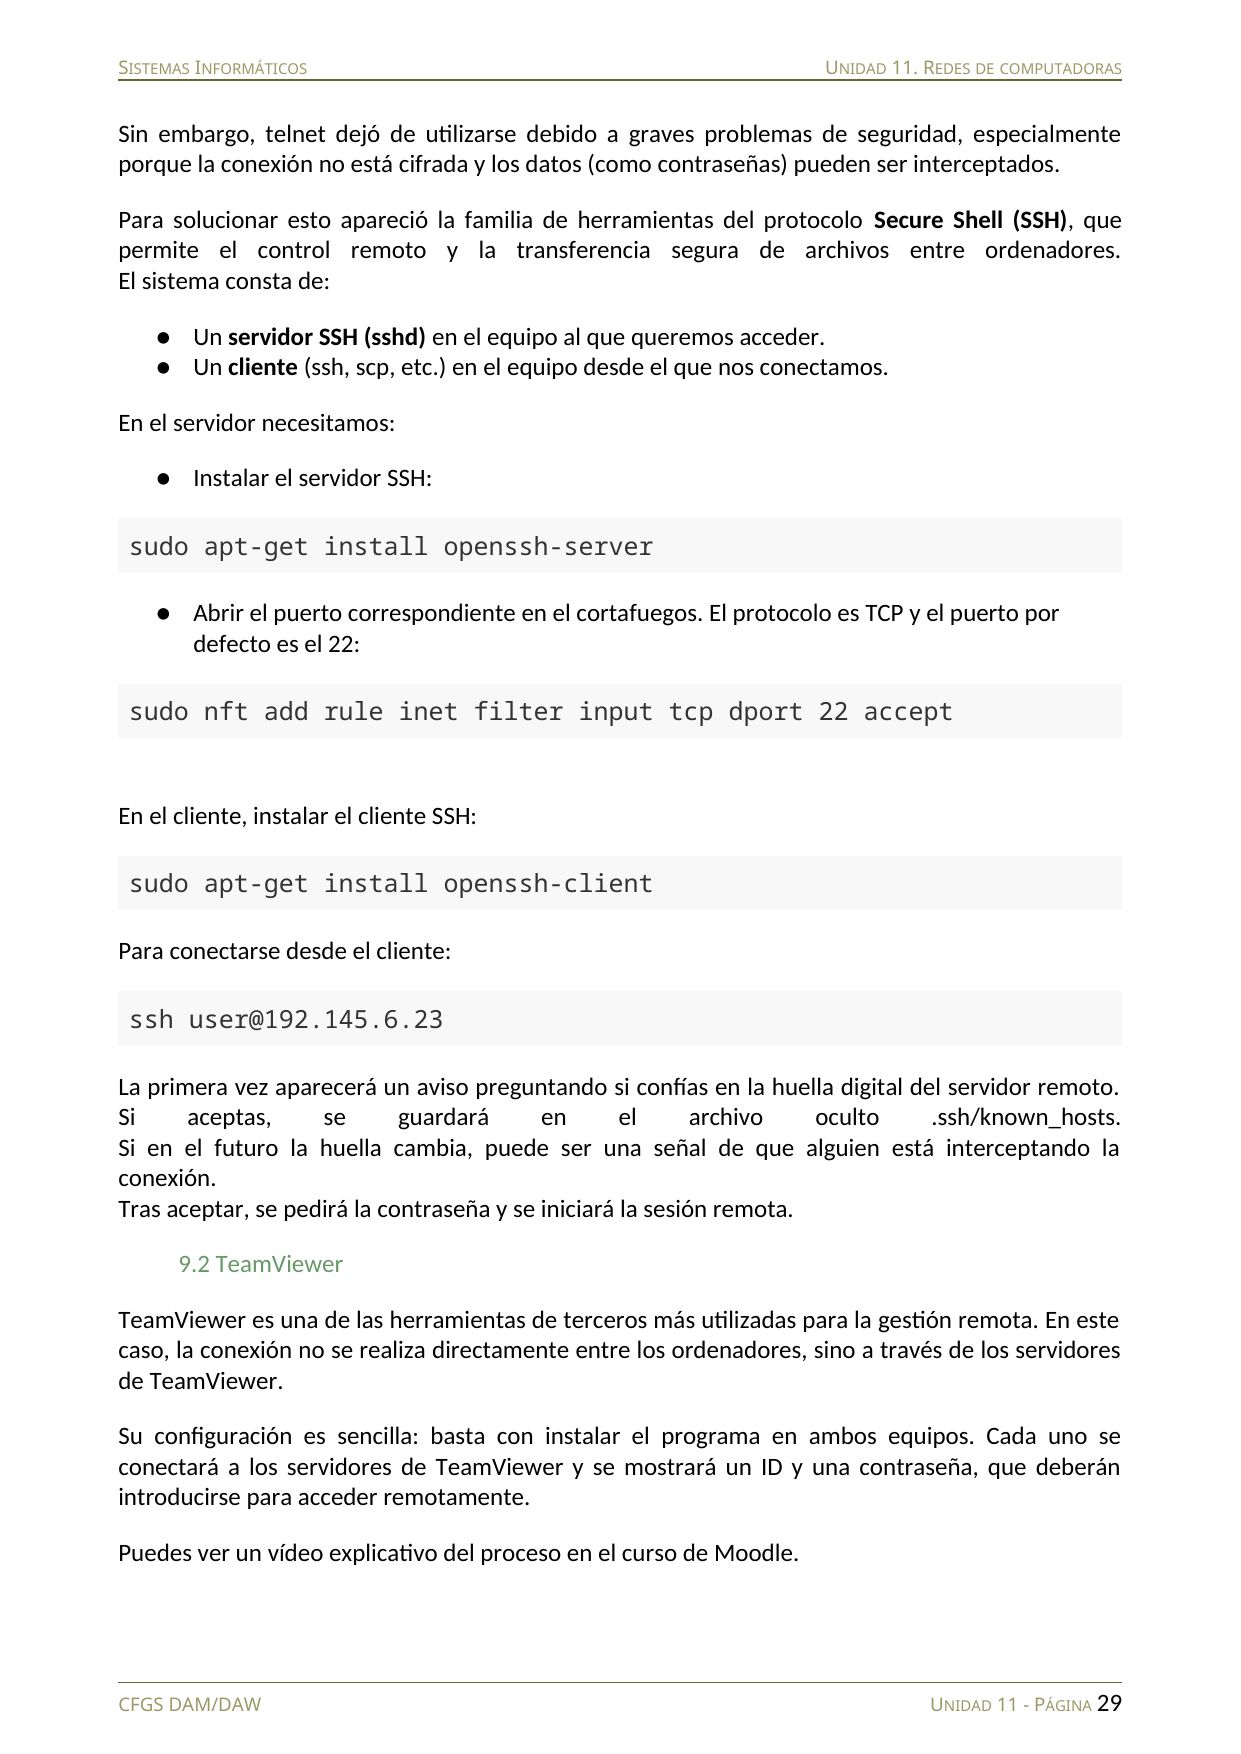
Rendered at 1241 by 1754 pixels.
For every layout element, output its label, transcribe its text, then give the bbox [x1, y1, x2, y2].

text Sin embargo, telnet dejó de utilizarse debido a graves problemas de seguridad, especialmente porque la conexión no está cifrada y los datos (como contraseñas) pueden ser interceptados. [118, 118, 1122, 179]
text En el servidor necesitamos: [118, 407, 1122, 437]
table_header sudo apt-get install openssh-client [118, 856, 1122, 910]
list Instalar el servidor SSH: [156, 462, 1122, 493]
table_header sudo nft add rule inet filter input tcp dport 22 accept [118, 684, 1122, 738]
table_header ssh user@192.145.6.23 [118, 991, 1122, 1046]
text TeamViewer es una de las herramientas de terceros más utilizadas para la gestión remota. En este caso, la conexión no se realiza directamente entre los ordenadores, sino a través de los servidores de TeamViewer. [118, 1304, 1122, 1396]
text Para solucionar esto apareció la familia de herramientas del protocolo Secure Shell (SSH), que permite el control remoto y la transferencia segura de archivos entre ordenadores. El sistema consta de: [118, 204, 1122, 296]
text Su configuración es sencilla: basta con instalar el programa en ambos equipos. Cada uno se conectará a los servidores de TeamViewer y se mostrará un ID y una contraseña, que deberán introducirse para acceder remotamente. [118, 1421, 1122, 1512]
table_header sudo apt-get install openssh-server [118, 518, 1122, 573]
text La primera vez aparecerá un aviso preguntando si confías en la huella digital del servidor remoto. Si aceptas, se guardará en el archivo oculto .ssh/known_hosts. Si en el futuro la huella cambia, puede ser una señal de que alguien está interceptando la conexión. Tras aceptar, se pedirá la contraseña y se iniciará la sesión remota. [118, 1071, 1122, 1223]
list Un servidor SSH (sshd) en el equipo al que queremos acceder. [156, 321, 1122, 351]
text En el cliente, instalar el cliente SSH: [118, 800, 1122, 831]
text Puedes ver un vídeo explicativo del proceso en el curso de Moodle. [118, 1537, 1122, 1568]
list Abrir el puerto correspondiente en el cortafuegos. El protocolo es TCP y el puerto por defecto es el 22: [156, 598, 1122, 659]
text Para conectarse desde el cliente: [118, 935, 1122, 966]
subtitle 9.2 TeamViewer [178, 1248, 1122, 1279]
list Un cliente (ssh, scp, etc.) en el equipo desde el que nos conectamos. [156, 351, 1122, 382]
